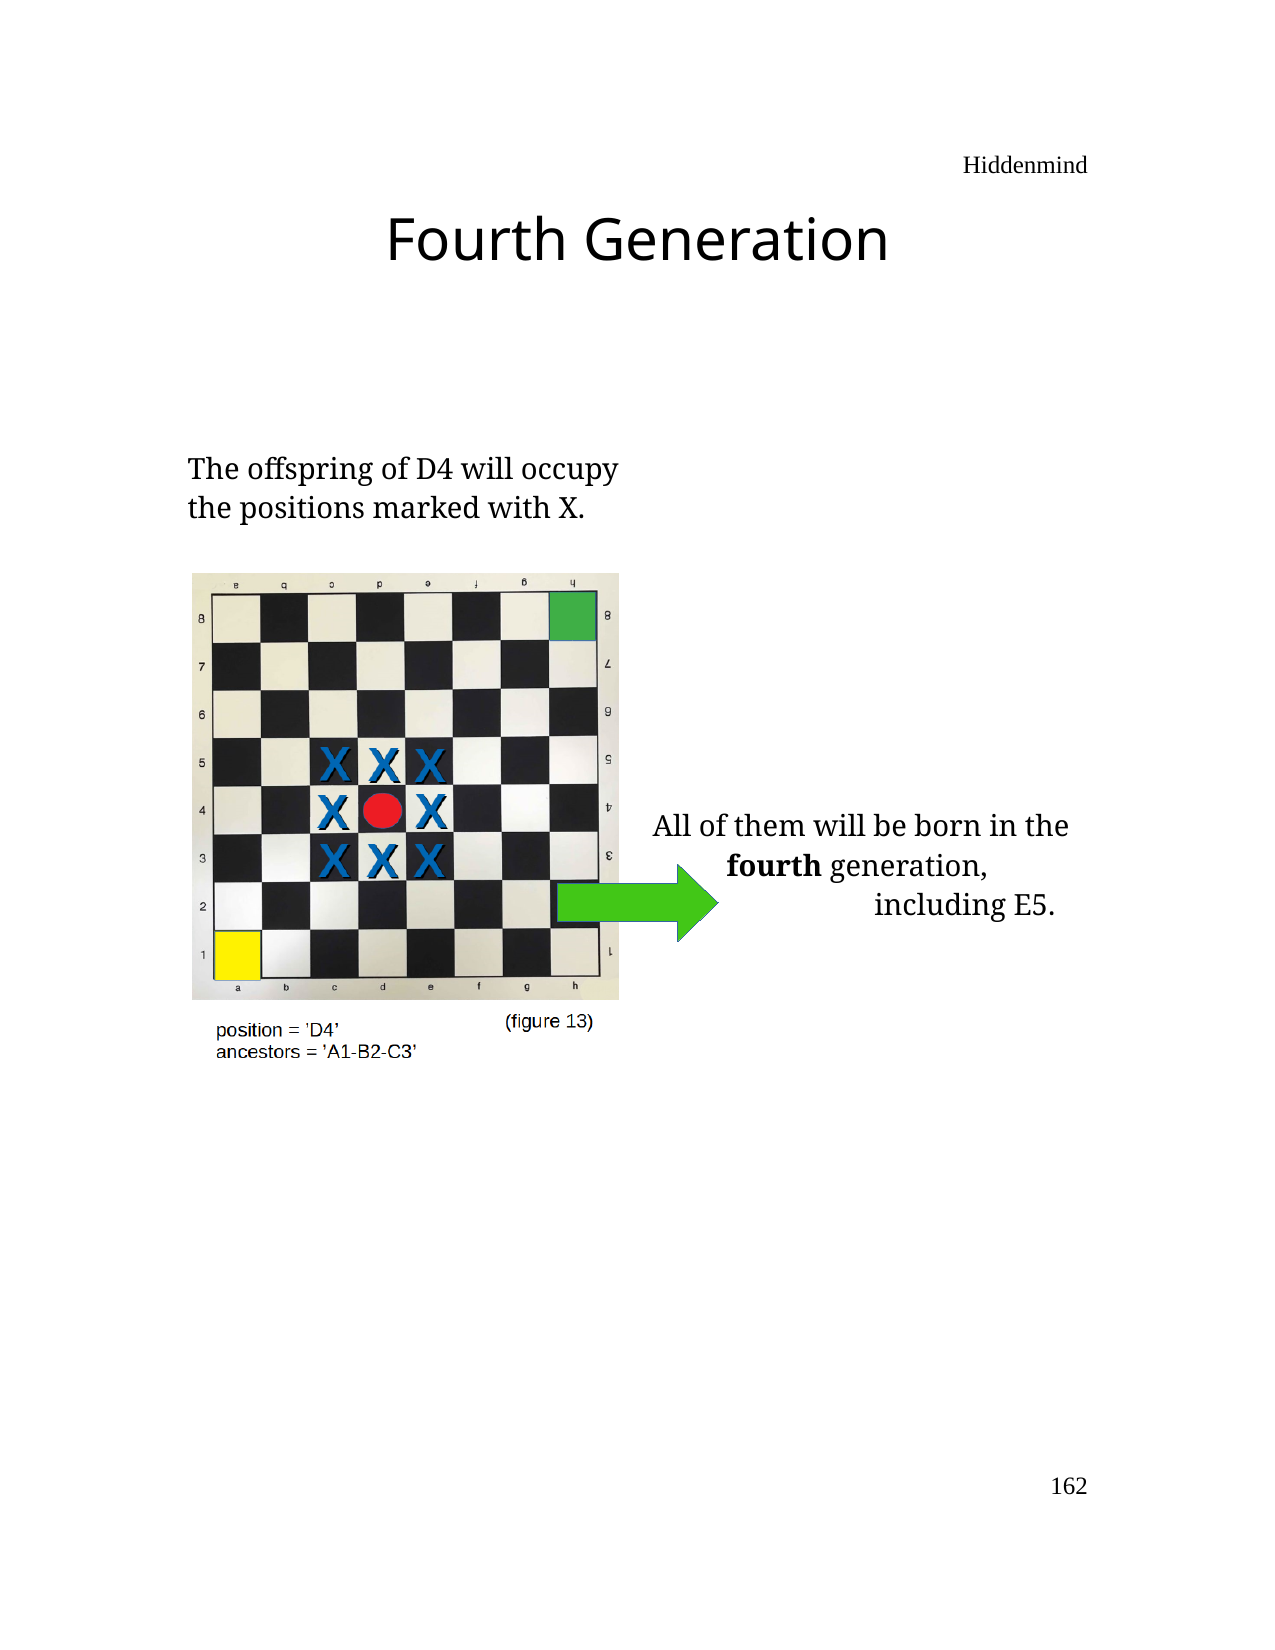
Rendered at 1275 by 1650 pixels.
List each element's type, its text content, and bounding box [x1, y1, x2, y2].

text including E5. [697, 885, 1087, 924]
text fourth generation, [652, 845, 1087, 885]
text All of them will be born in the [652, 805, 1087, 845]
text The offspring of D4 will occupy the positions marked with X. [187, 448, 622, 527]
picture [187, 567, 623, 1062]
